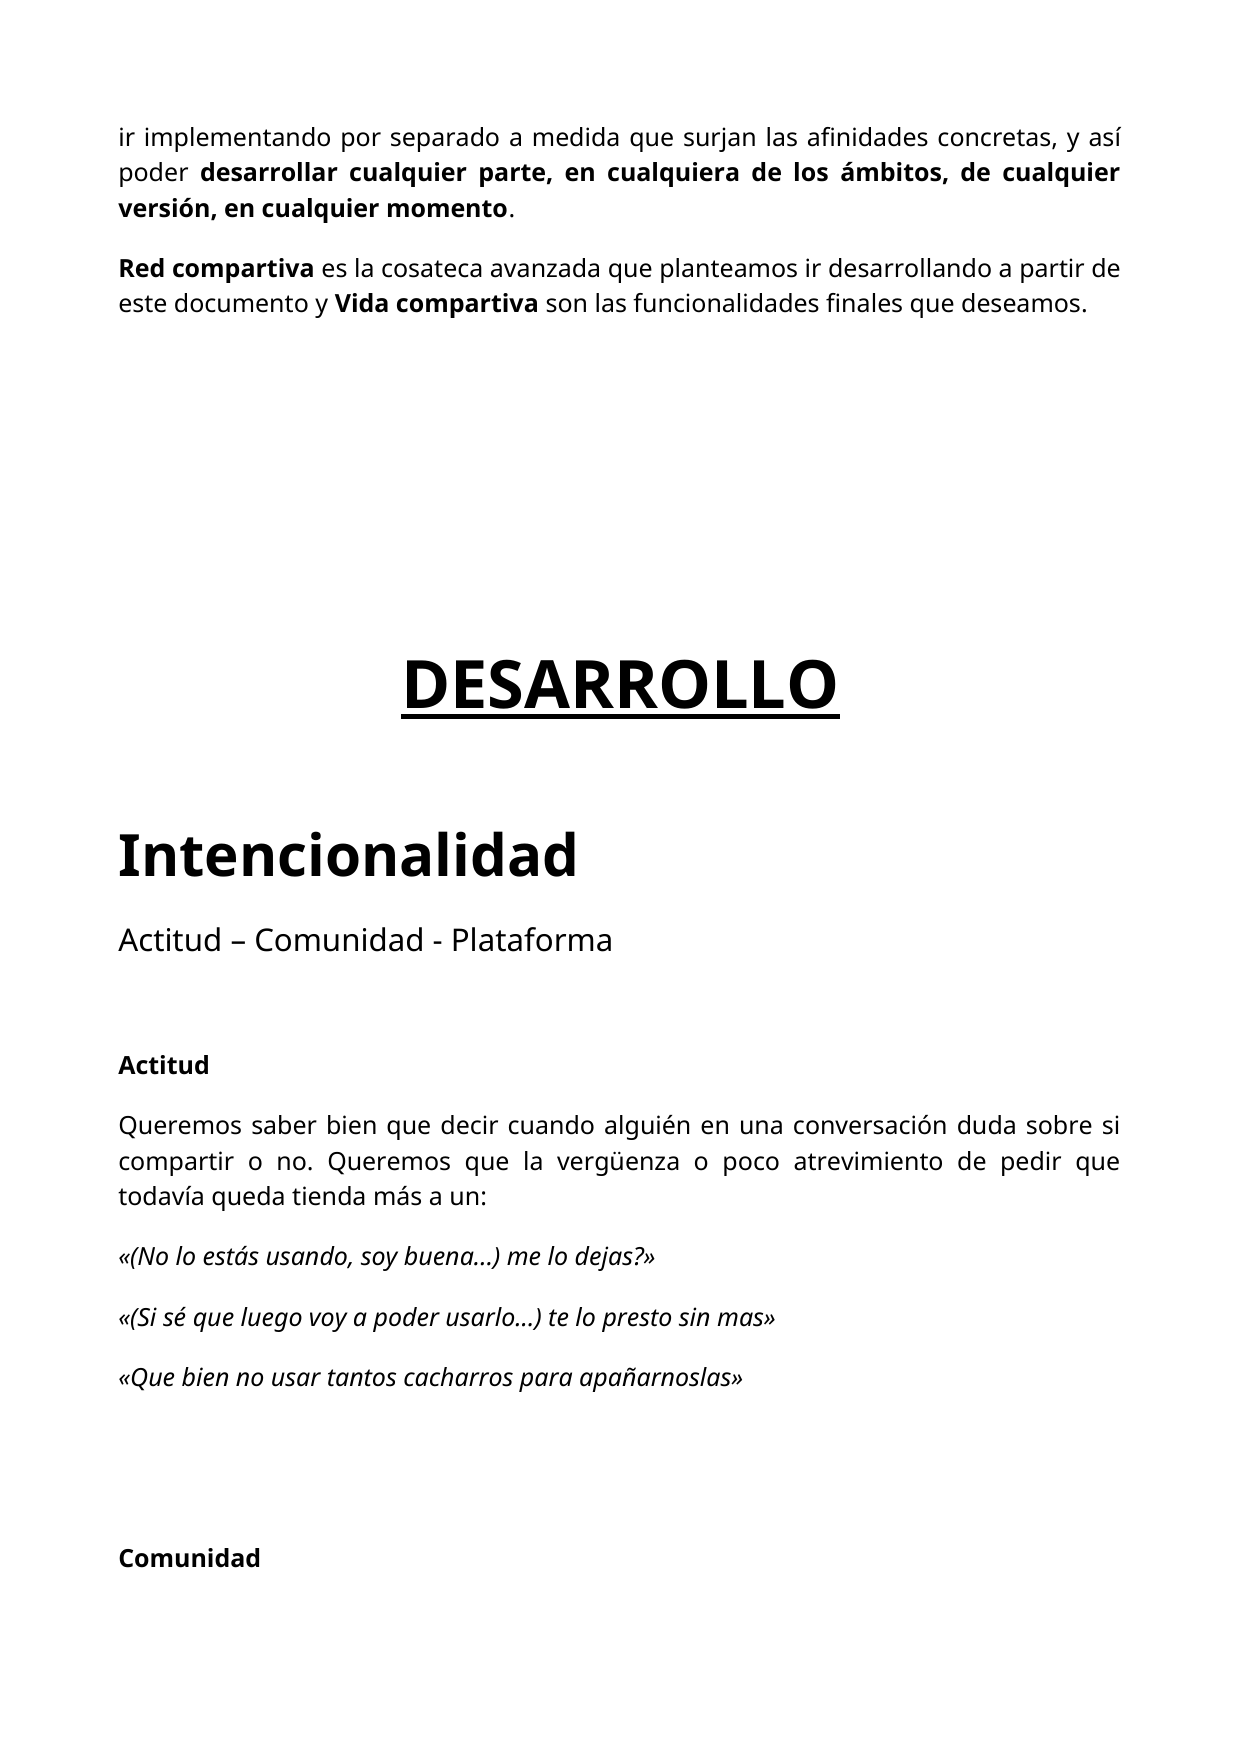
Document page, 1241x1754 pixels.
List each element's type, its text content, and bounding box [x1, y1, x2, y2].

text Red compartiva es la cosateca avanzada que planteamos ir desarrollando a partir de este documento y Vida compartiva son las funcionalidades finales que deseamos. [118, 249, 1122, 320]
text DESARROLLO [118, 637, 1122, 728]
text ir implementando por separado a medida que surjan las afinidades concretas, y así poder desarrollar cualquier parte, en cualquiera de los ámbitos, de cualquier versión, en cualquier momento. [118, 118, 1122, 224]
text «(Si sé‭ ‬que‭ ‬luego‭ ‬voy‭ ‬a‭ ‬poder‭ ‬usarlo...‭)‬ te‭ ‬lo‭ ‬presto‭ ‬sin mas‭» [118, 1298, 1122, 1333]
text Comunidad [118, 1540, 1122, 1575]
text Intencionalidad [118, 813, 1122, 893]
text «Que bien no usar tantos cacharros para apañarnoslas» [118, 1358, 1122, 1394]
text Queremos ‬saber bien que decir cuando alguién en una conversación duda sobre si compartir o no‭‬. ‭Queremos‭ ‬que‭ ‬la‭ ‬vergüenza‭ ‬o‭ ‬poco‭ ‬atrevimiento‭ ‬de‭ ‬pedir‭ ‬que‭ ‬todavía‭ ‬queda‭ ‬tienda‭ ‬más‭ ‬a‭ ‬un: [118, 1106, 1122, 1213]
text Actitud [118, 1046, 1122, 1081]
text ‭«(‬No‭ ‬lo‭ ‬estás‭ ‬usando,‭ ‬soy‭ ‬buena...‭)‬ me‭ ‬lo‭ ‬dejas‭?» [118, 1238, 1122, 1273]
text Actitud – Comunidad - Plataforma [118, 918, 1122, 961]
